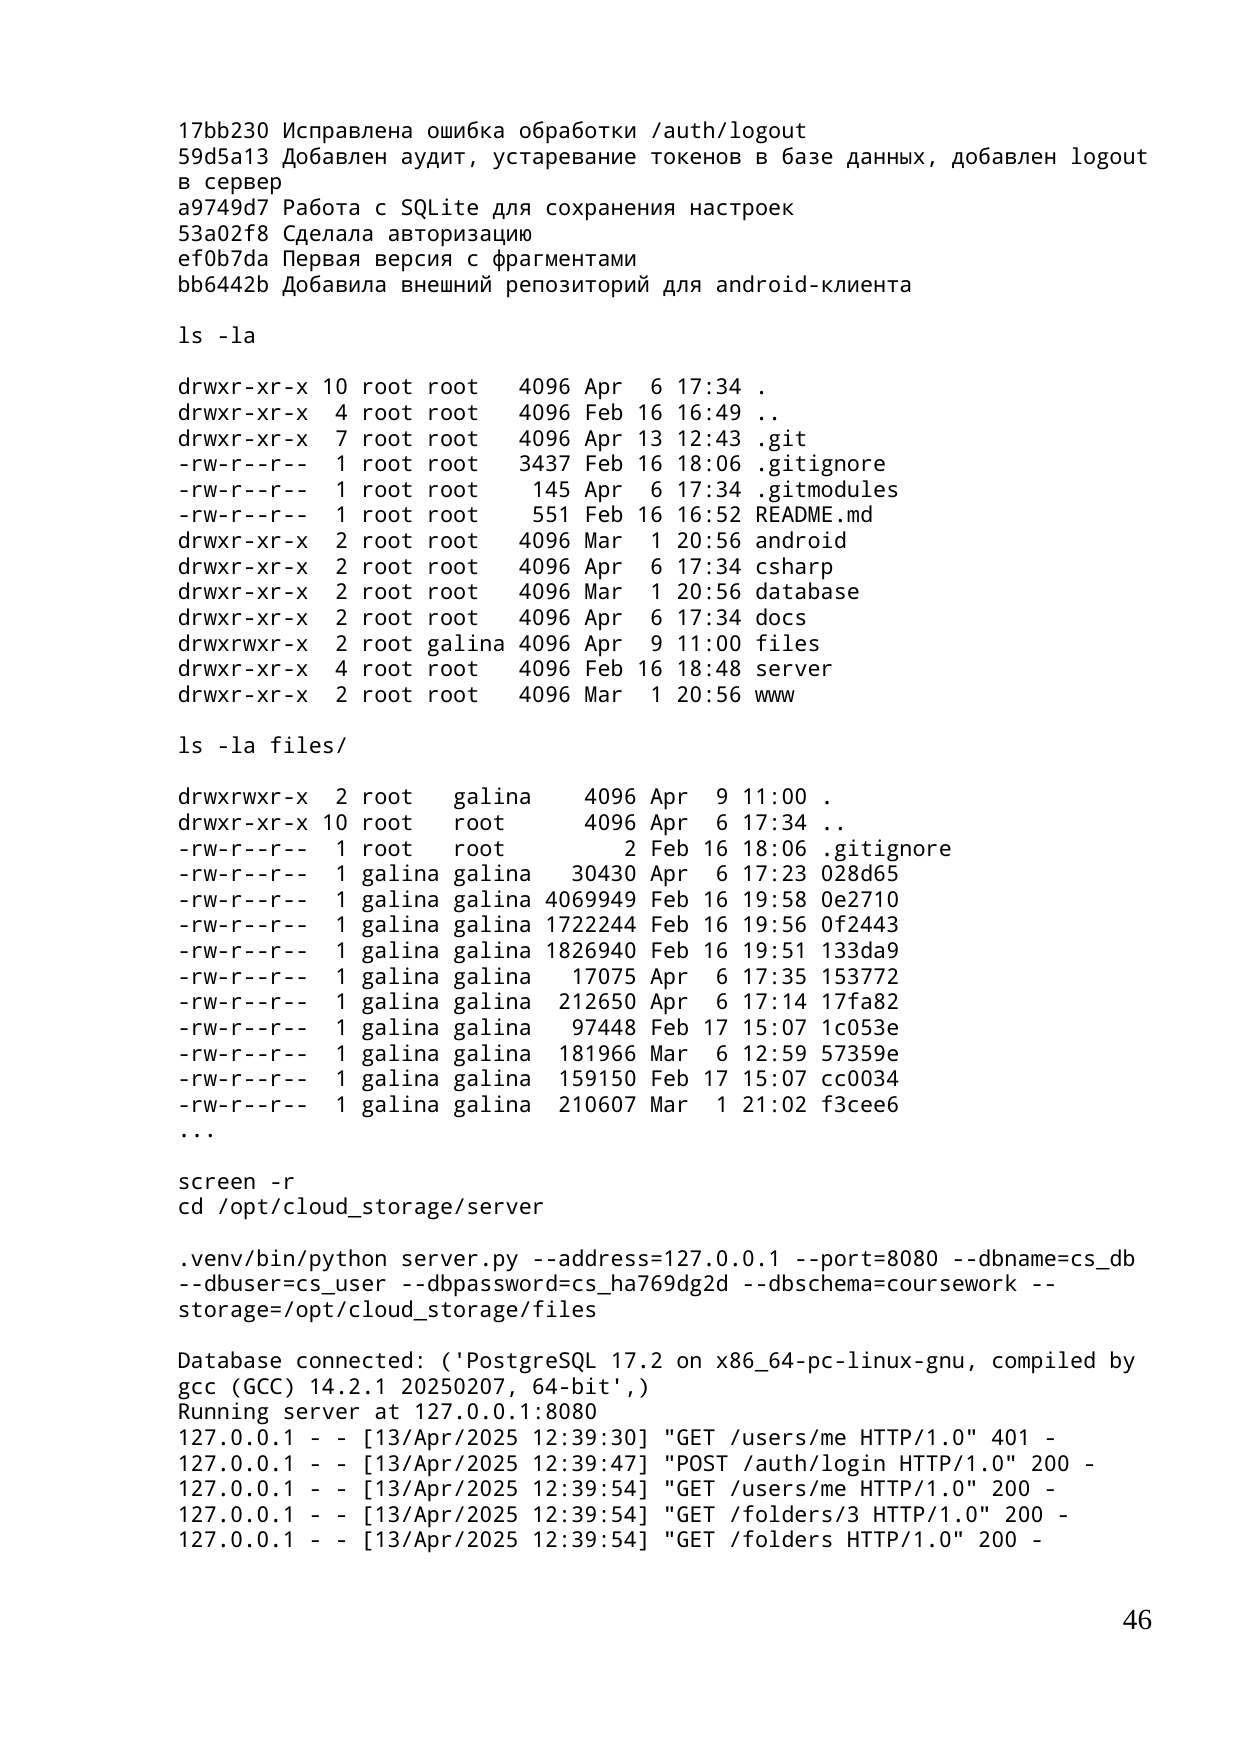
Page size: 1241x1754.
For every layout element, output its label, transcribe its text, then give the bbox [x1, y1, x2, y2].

text ls -la [177, 323, 1152, 349]
text drwxr-xr-x 2 root root 4096 Mar 1 20:56 android [177, 528, 1152, 554]
text drwxr-xr-x 2 root root 4096 Apr 6 17:34 csharp [177, 554, 1152, 579]
text -rw-r--r-- 1 galina galina 181966 Mar 6 12:59 57359e [177, 1041, 1152, 1066]
text drwxrwxr-x 2 root galina 4096 Apr 9 11:00 . [177, 784, 1152, 810]
text -rw-r--r-- 1 galina galina 4069949 Feb 16 19:58 0e2710 [177, 887, 1152, 912]
text bb6442b Добавила внешний репозиторий для android-клиента [177, 272, 1152, 297]
text -rw-r--r-- 1 root root 3437 Feb 16 18:06 .gitignore [177, 451, 1152, 477]
text 17bb230 Исправлена ошибка обработки /auth/logout [177, 118, 1152, 144]
text a9749d7 Работа с SQLite для сохранения настроек [177, 195, 1152, 221]
text ... [177, 1117, 1152, 1143]
text -rw-r--r-- 1 galina galina 30430 Apr 6 17:23 028d65 [177, 861, 1152, 887]
text -rw-r--r-- 1 galina galina 97448 Feb 17 15:07 1c053e [177, 1015, 1152, 1041]
text drwxr-xr-x 7 root root 4096 Apr 13 12:43 .git [177, 426, 1152, 451]
text cd /opt/cloud_storage/server [177, 1194, 1152, 1220]
text screen -r [177, 1169, 1152, 1194]
text -rw-r--r-- 1 galina galina 210607 Mar 1 21:02 f3cee6 [177, 1092, 1152, 1117]
text -rw-r--r-- 1 galina galina 159150 Feb 17 15:07 cc0034 [177, 1066, 1152, 1092]
text -rw-r--r-- 1 root root 145 Apr 6 17:34 .gitmodules [177, 477, 1152, 502]
text -rw-r--r-- 1 root root 551 Feb 16 16:52 README.md [177, 502, 1152, 528]
text 127.0.0.1 - - [13/Apr/2025 12:39:54] "GET /users/me HTTP/1.0" 200 - [177, 1476, 1152, 1502]
text drwxr-xr-x 10 root root 4096 Apr 6 17:34 . [177, 374, 1152, 400]
text 127.0.0.1 - - [13/Apr/2025 12:39:54] "GET /folders/3 HTTP/1.0" 200 - [177, 1502, 1152, 1527]
text drwxr-xr-x 2 root root 4096 Mar 1 20:56 database [177, 579, 1152, 605]
text Database connected: ('PostgreSQL 17.2 on x86_64-pc-linux-gnu, compiled by gcc (GCC) 14.2.1 20250207, 64-bit',) [177, 1348, 1152, 1399]
text ef0b7da Первая версия с фрагментами [177, 246, 1152, 272]
text drwxr-xr-x 4 root root 4096 Feb 16 16:49 .. [177, 400, 1152, 426]
text -rw-r--r-- 1 galina galina 17075 Apr 6 17:35 153772 [177, 964, 1152, 989]
text 127.0.0.1 - - [13/Apr/2025 12:39:54] "GET /folders HTTP/1.0" 200 - [177, 1527, 1152, 1553]
text 53a02f8 Сделала авторизацию [177, 221, 1152, 246]
text .venv/bin/python server.py --address=127.0.0.1 --port=8080 --dbname=cs_db --dbuser=cs_user --dbpassword=cs_ha769dg2d --dbschema=coursework --storage=/opt/cloud_storage/files [177, 1246, 1152, 1322]
text 127.0.0.1 - - [13/Apr/2025 12:39:30] "GET /users/me HTTP/1.0" 401 - [177, 1425, 1152, 1451]
text -rw-r--r-- 1 galina galina 1826940 Feb 16 19:51 133da9 [177, 938, 1152, 964]
text 59d5a13 Добавлен аудит, устаревание токенов в базе данных, добавлен logout в сервер [177, 144, 1152, 195]
text drwxr-xr-x 10 root root 4096 Apr 6 17:34 .. [177, 810, 1152, 836]
text ls -la files/ [177, 733, 1152, 759]
text -rw-r--r-- 1 galina galina 1722244 Feb 16 19:56 0f2443 [177, 912, 1152, 938]
text -rw-r--r-- 1 root root 2 Feb 16 18:06 .gitignore [177, 836, 1152, 861]
text 127.0.0.1 - - [13/Apr/2025 12:39:47] "POST /auth/login HTTP/1.0" 200 - [177, 1451, 1152, 1476]
text -rw-r--r-- 1 galina galina 212650 Apr 6 17:14 17fa82 [177, 989, 1152, 1015]
text drwxrwxr-x 2 root galina 4096 Apr 9 11:00 files [177, 631, 1152, 656]
text drwxr-xr-x 2 root root 4096 Mar 1 20:56 www [177, 682, 1152, 707]
text drwxr-xr-x 2 root root 4096 Apr 6 17:34 docs [177, 605, 1152, 631]
text drwxr-xr-x 4 root root 4096 Feb 16 18:48 server [177, 656, 1152, 682]
text Running server at 127.0.0.1:8080 [177, 1399, 1152, 1425]
